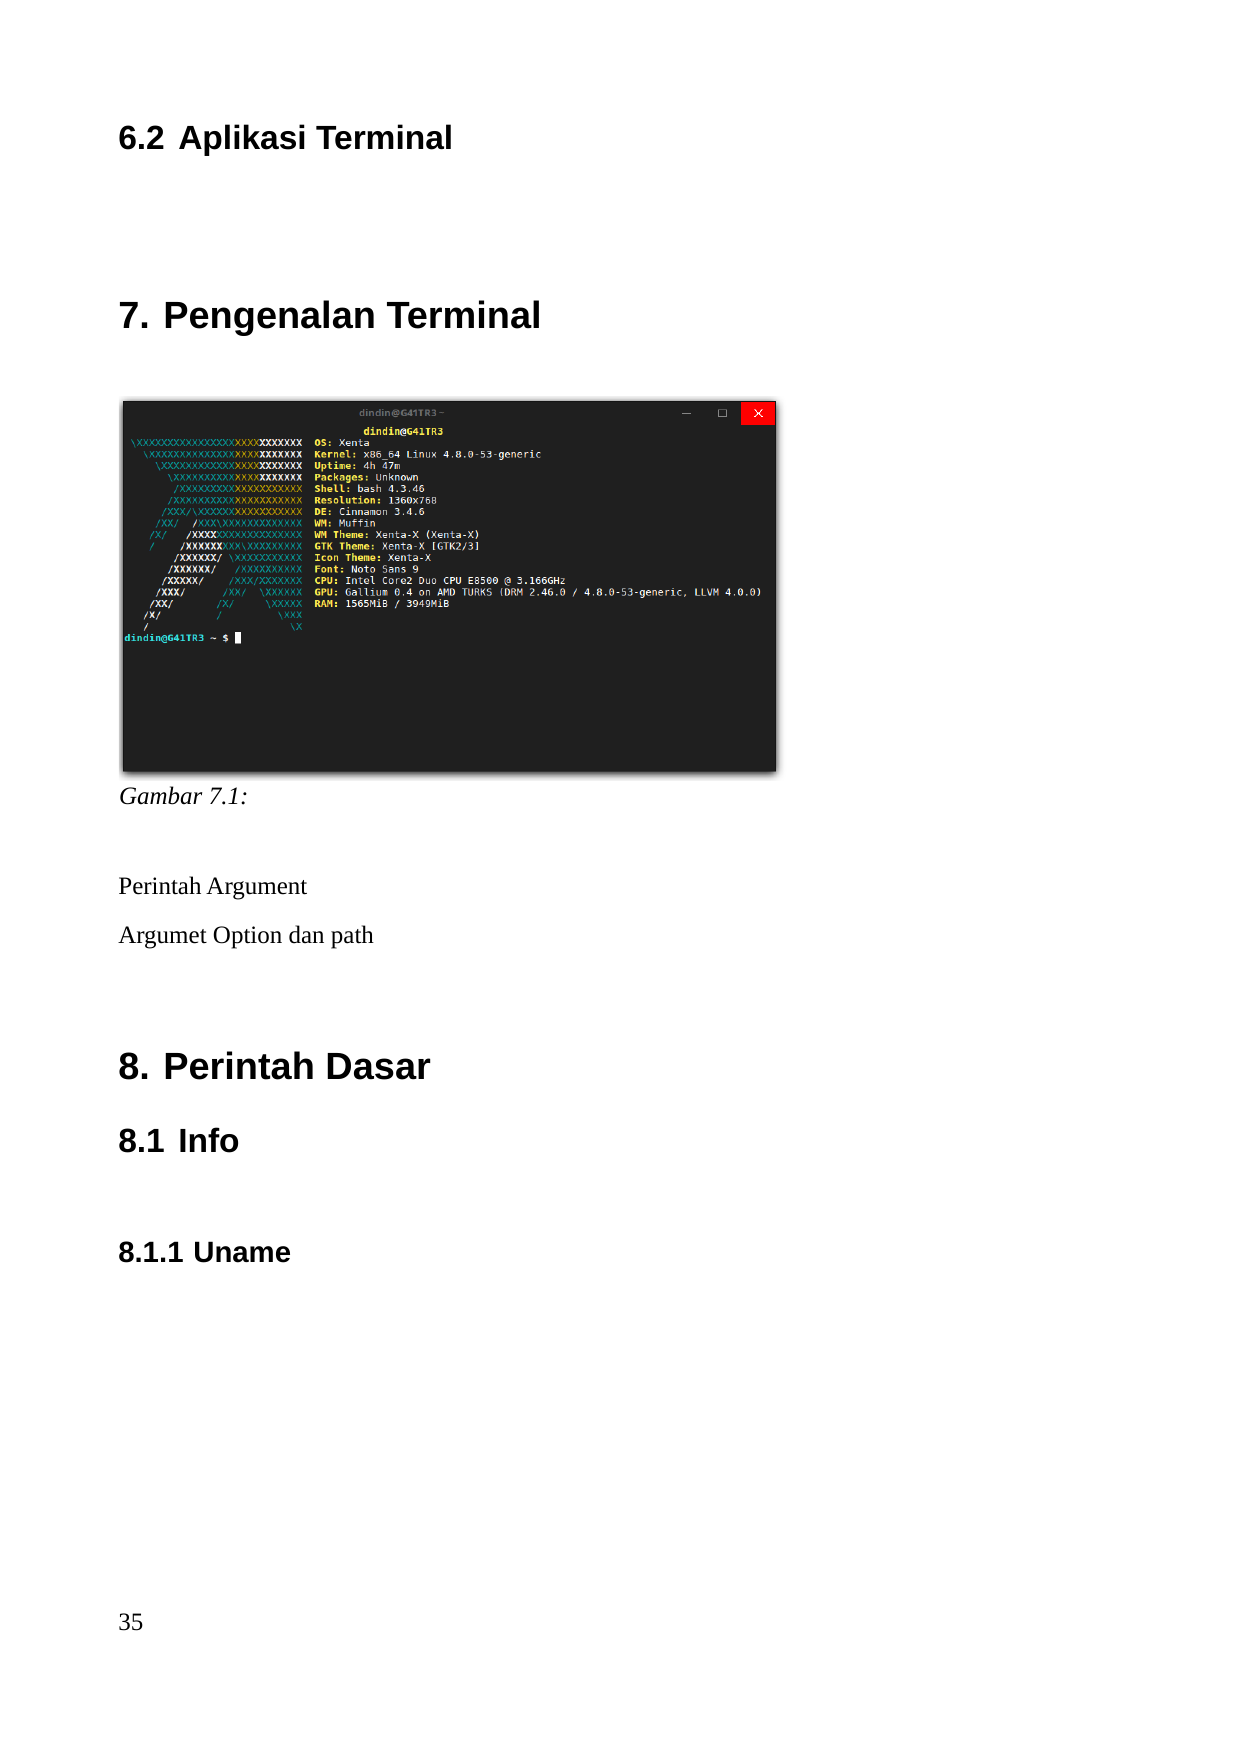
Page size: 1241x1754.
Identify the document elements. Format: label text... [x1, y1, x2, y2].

text Argumet Option dan path [118, 920, 1122, 949]
subtitle Perintah Dasar [118, 1043, 1122, 1087]
text Gambar 7.1: [119, 781, 793, 810]
subtitle Pengenalan Terminal [118, 292, 1122, 336]
subtitle Uname [118, 1235, 1122, 1269]
subtitle Info [118, 1120, 1122, 1159]
text Perintah Argument [118, 871, 1122, 900]
subtitle Aplikasi Terminal [118, 118, 1122, 157]
picture [118, 396, 793, 781]
